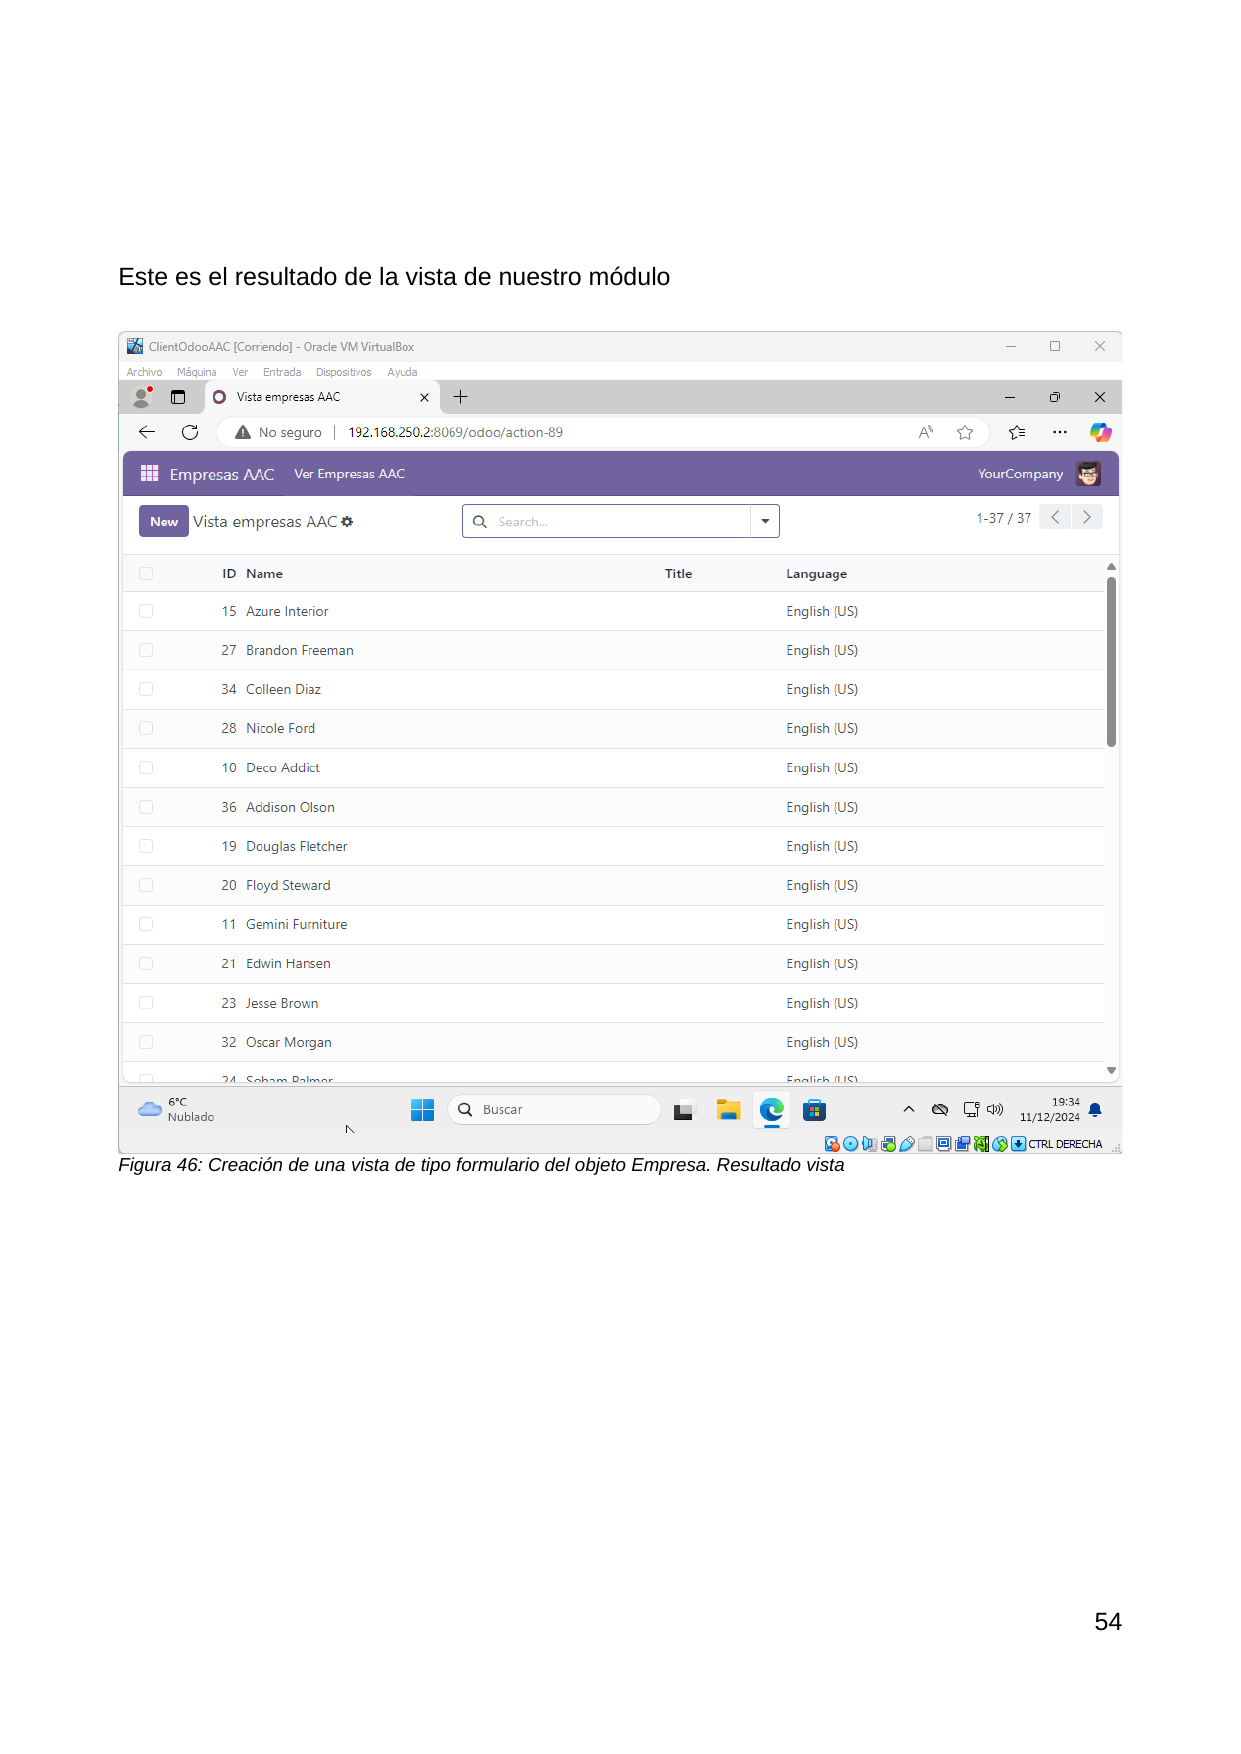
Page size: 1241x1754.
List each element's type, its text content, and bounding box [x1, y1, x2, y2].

text Este es el resultado de la vista de nuestro módulo [118, 262, 1122, 291]
picture [118, 331, 1123, 1154]
text Figura 46: Creación de una vista de tipo formulario del objeto Empresa. Resultado vista [118, 1154, 1122, 1175]
